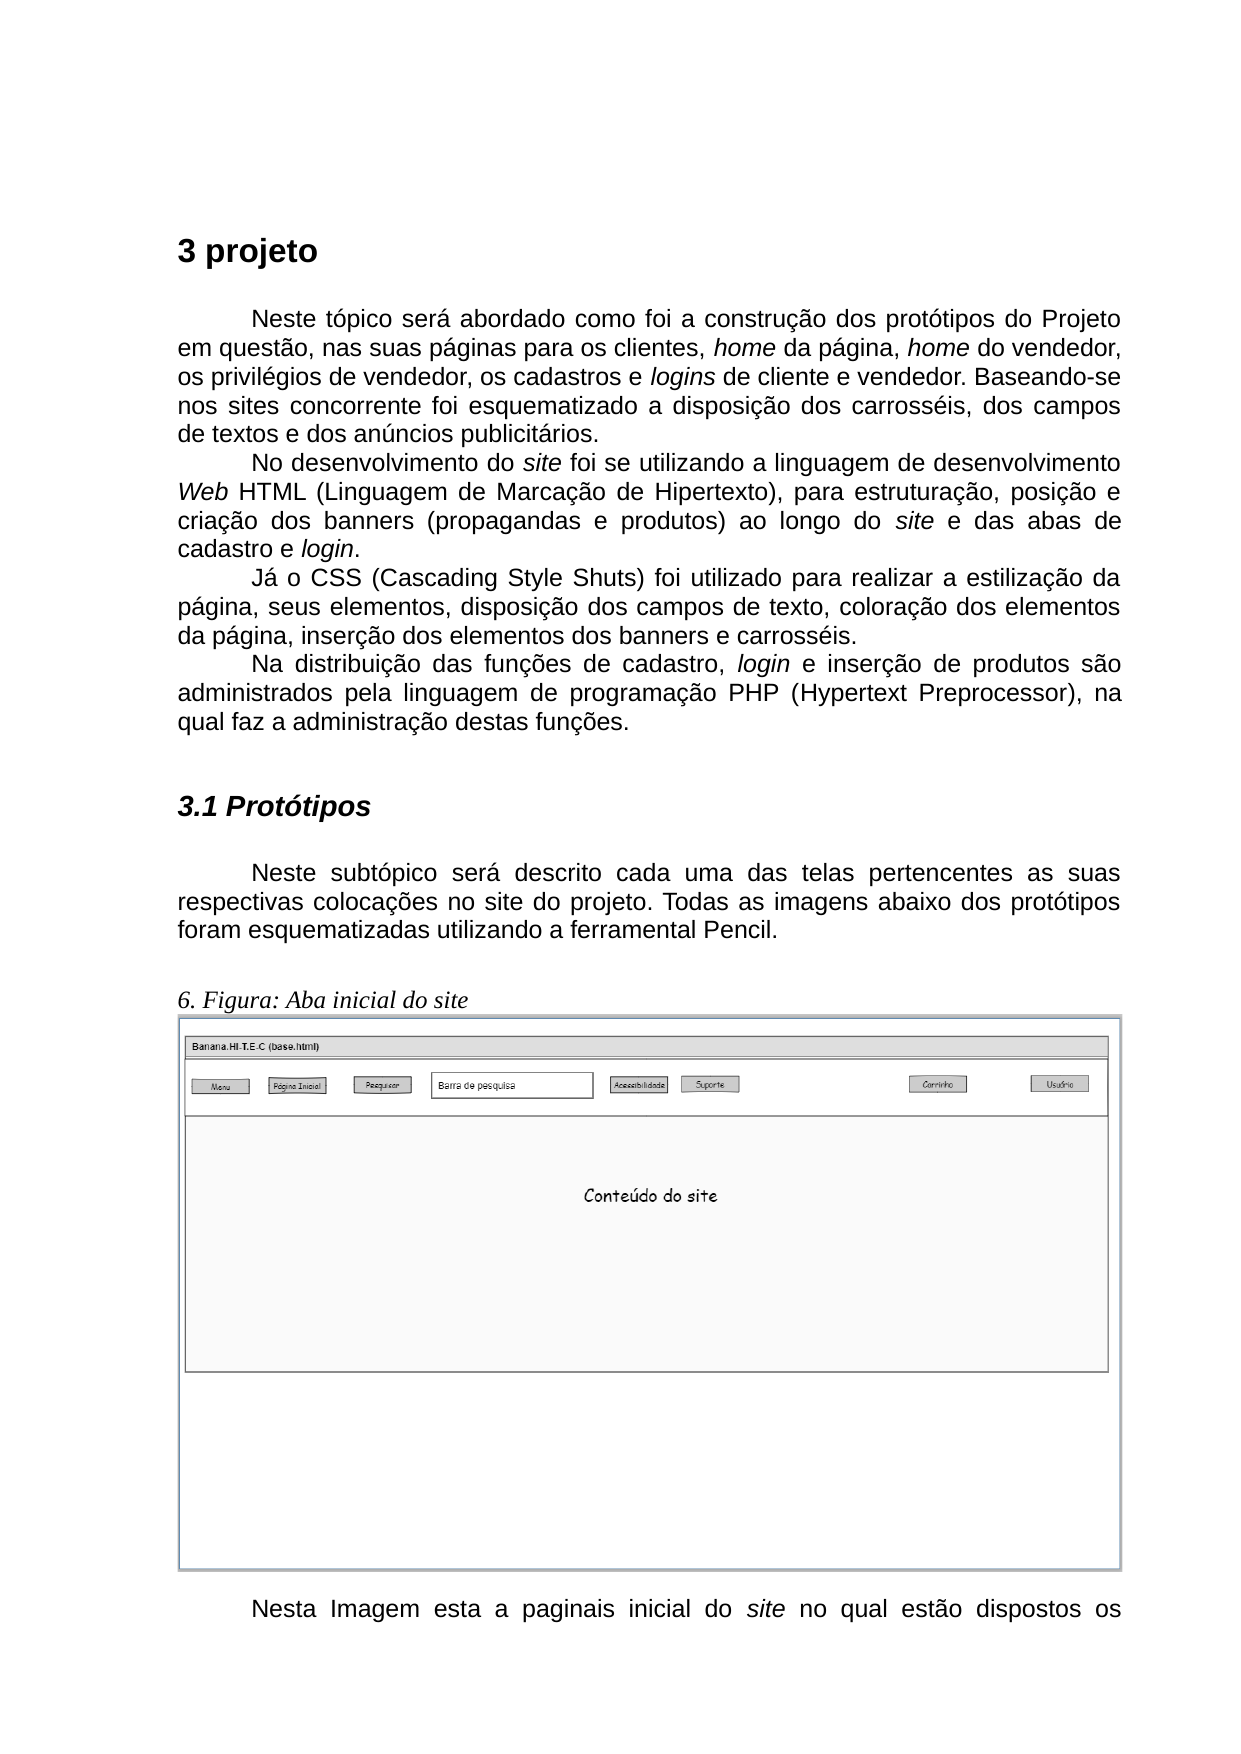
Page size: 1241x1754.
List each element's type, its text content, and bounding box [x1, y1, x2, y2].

text Neste tópico será abordado como foi a construção dos protótipos do Projeto em questão, nas suas páginas para os clientes, home da página, home do vendedor, os privilégios de vendedor, os cadastros e logins de cliente e vendedor. Baseando-se nos sites concorrente foi esquematizado a disposição dos carrosséis, dos campos de textos e dos anúncios publicitários. [177, 304, 1122, 448]
picture [177, 1014, 1123, 1572]
text Na distribuição das funções de cadastro, login e inserção de produtos são administrados pela linguagem de programação PHP (Hypertext Preprocessor), na qual faz a administração destas funções. [177, 649, 1122, 736]
subtitle 3 projeto [177, 231, 1122, 269]
subtitle 3.1 Protótipos [177, 789, 1122, 823]
text No desenvolvimento do site foi se utilizando a linguagem de desenvolvimento Web HTML (Linguagem de Marcação de Hipertexto), para estruturação, posição e criação dos banners (propagandas e produtos) ao longo do site e das abas de cadastro e login. [177, 448, 1122, 563]
text Já o CSS (Cascading Style Shuts) foi utilizado para realizar a estilização da página, seus elementos, disposição dos campos de texto, coloração dos elementos da página, inserção dos elementos dos banners e carrosséis. [177, 563, 1122, 649]
text Nesta Imagem esta a paginais inicial do site no qual estão dispostos os [177, 1572, 1122, 1622]
text Neste subtópico será descrito cada uma das telas pertencentes as suas respectivas colocações no site do projeto. Todas as imagens abaixo dos protótipos foram esquematizadas utilizando a ferramental Pencil. [177, 858, 1122, 944]
text 6. Figura: Aba inicial do site [177, 985, 1122, 1014]
